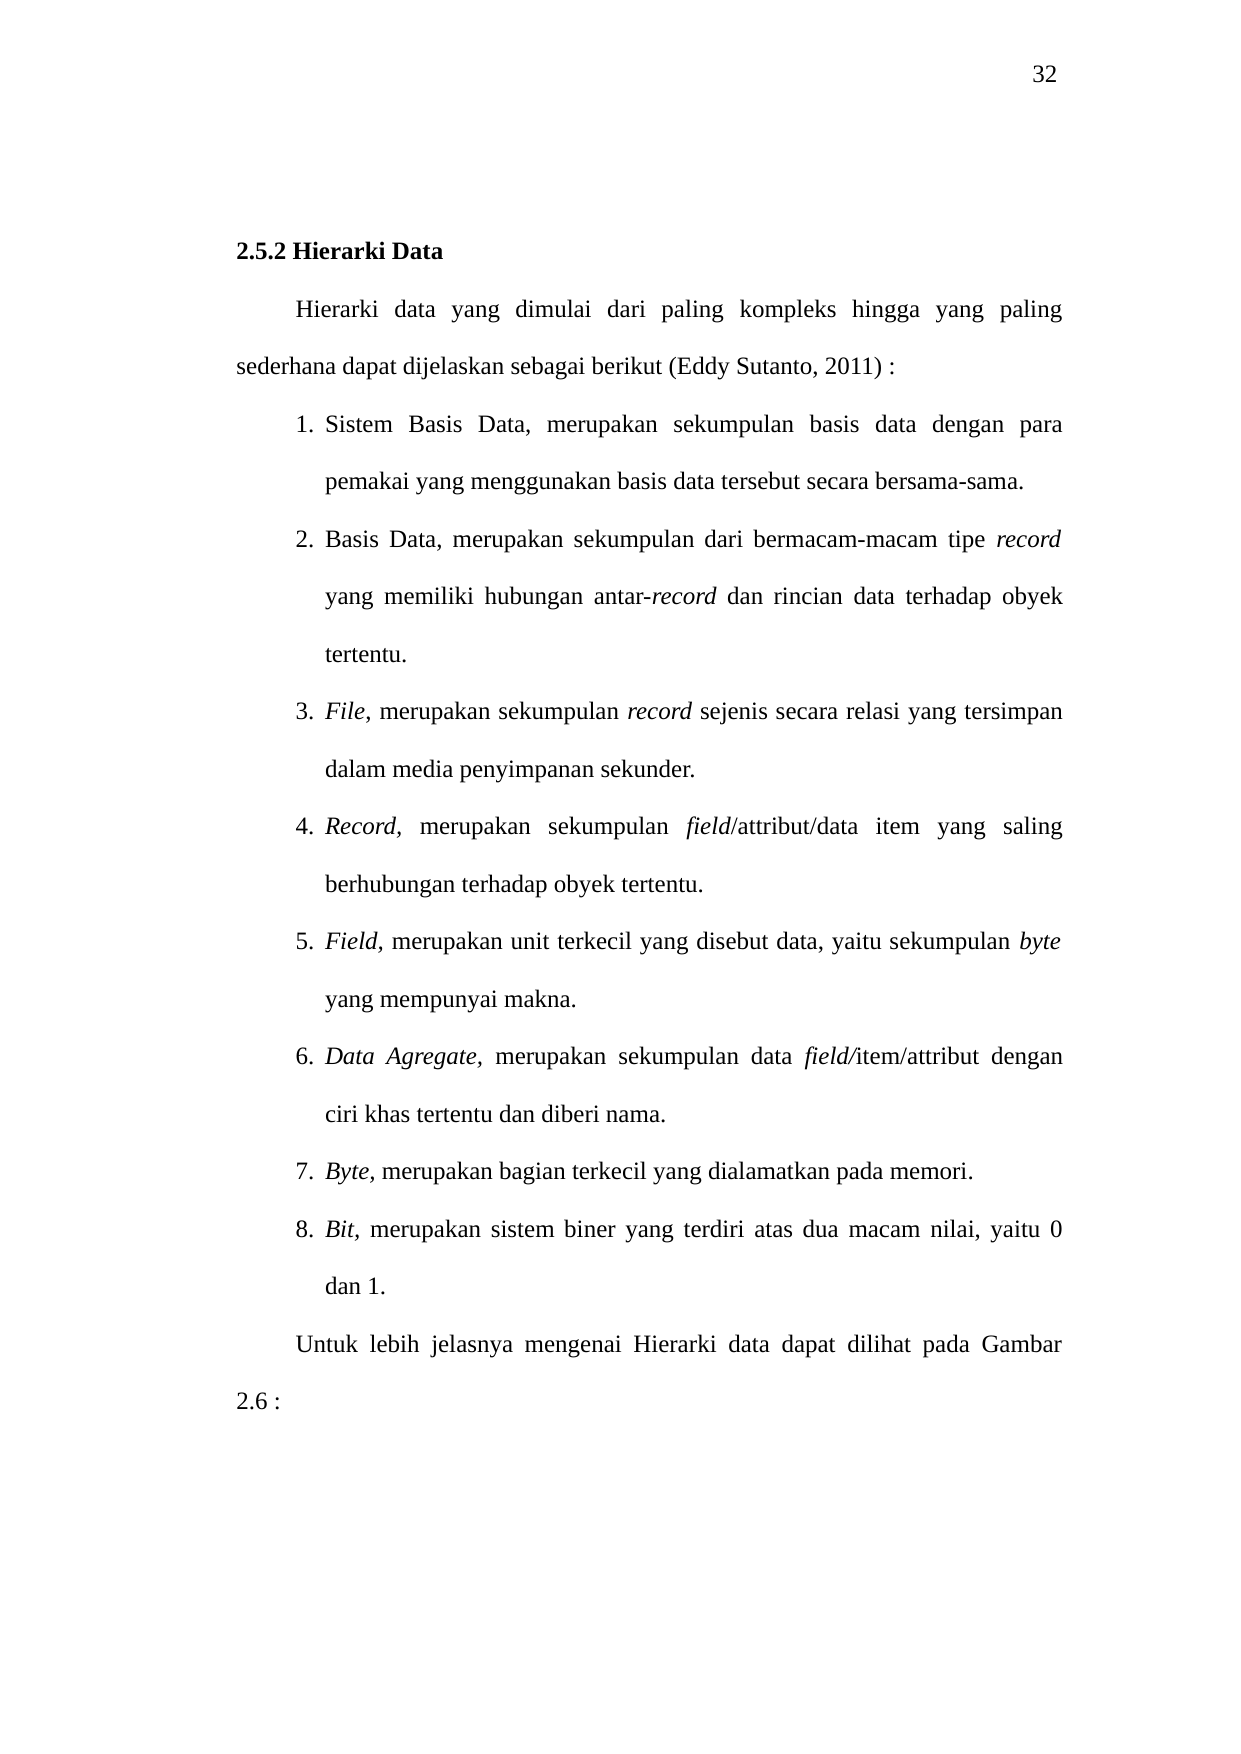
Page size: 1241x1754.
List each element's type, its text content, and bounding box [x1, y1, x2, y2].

list Byte, merupakan bagian terkecil yang dialamatkan pada memori. [295, 1156, 1063, 1185]
list Basis Data, merupakan sekumpulan dari bermacam-macam tipe record yang memiliki hubungan antar-record dan rincian data terhadap obyek tertentu. [295, 524, 1063, 667]
subtitle 2.5.2 Hierarki Data [236, 236, 1063, 265]
list Record, merupakan sekumpulan field/attribut/data item yang saling berhubungan terhadap obyek tertentu. [295, 811, 1063, 897]
list Field, merupakan unit terkecil yang disebut data, yaitu sekumpulan byte yang mempunyai makna. [295, 926, 1063, 1012]
list Sistem Basis Data, merupakan sekumpulan basis data dengan para pemakai yang menggunakan basis data tersebut secara bersama-sama. [295, 409, 1063, 495]
list File, merupakan sekumpulan record sejenis secara relasi yang tersimpan dalam media penyimpanan sekunder. [295, 696, 1063, 782]
text Hierarki data yang dimulai dari paling kompleks hingga yang paling sederhana dapat dijelaskan sebagai berikut (Eddy Sutanto, 2011) : [236, 294, 1063, 380]
list Data Agregate, merupakan sekumpulan data field/item/attribut dengan ciri khas tertentu dan diberi nama. [295, 1041, 1063, 1127]
list Bit, merupakan sistem biner yang terdiri atas dua macam nilai, yaitu 0 dan 1. [295, 1214, 1063, 1300]
text Untuk lebih jelasnya mengenai Hierarki data dapat dilihat pada Gambar 2.6 : [236, 1329, 1063, 1415]
